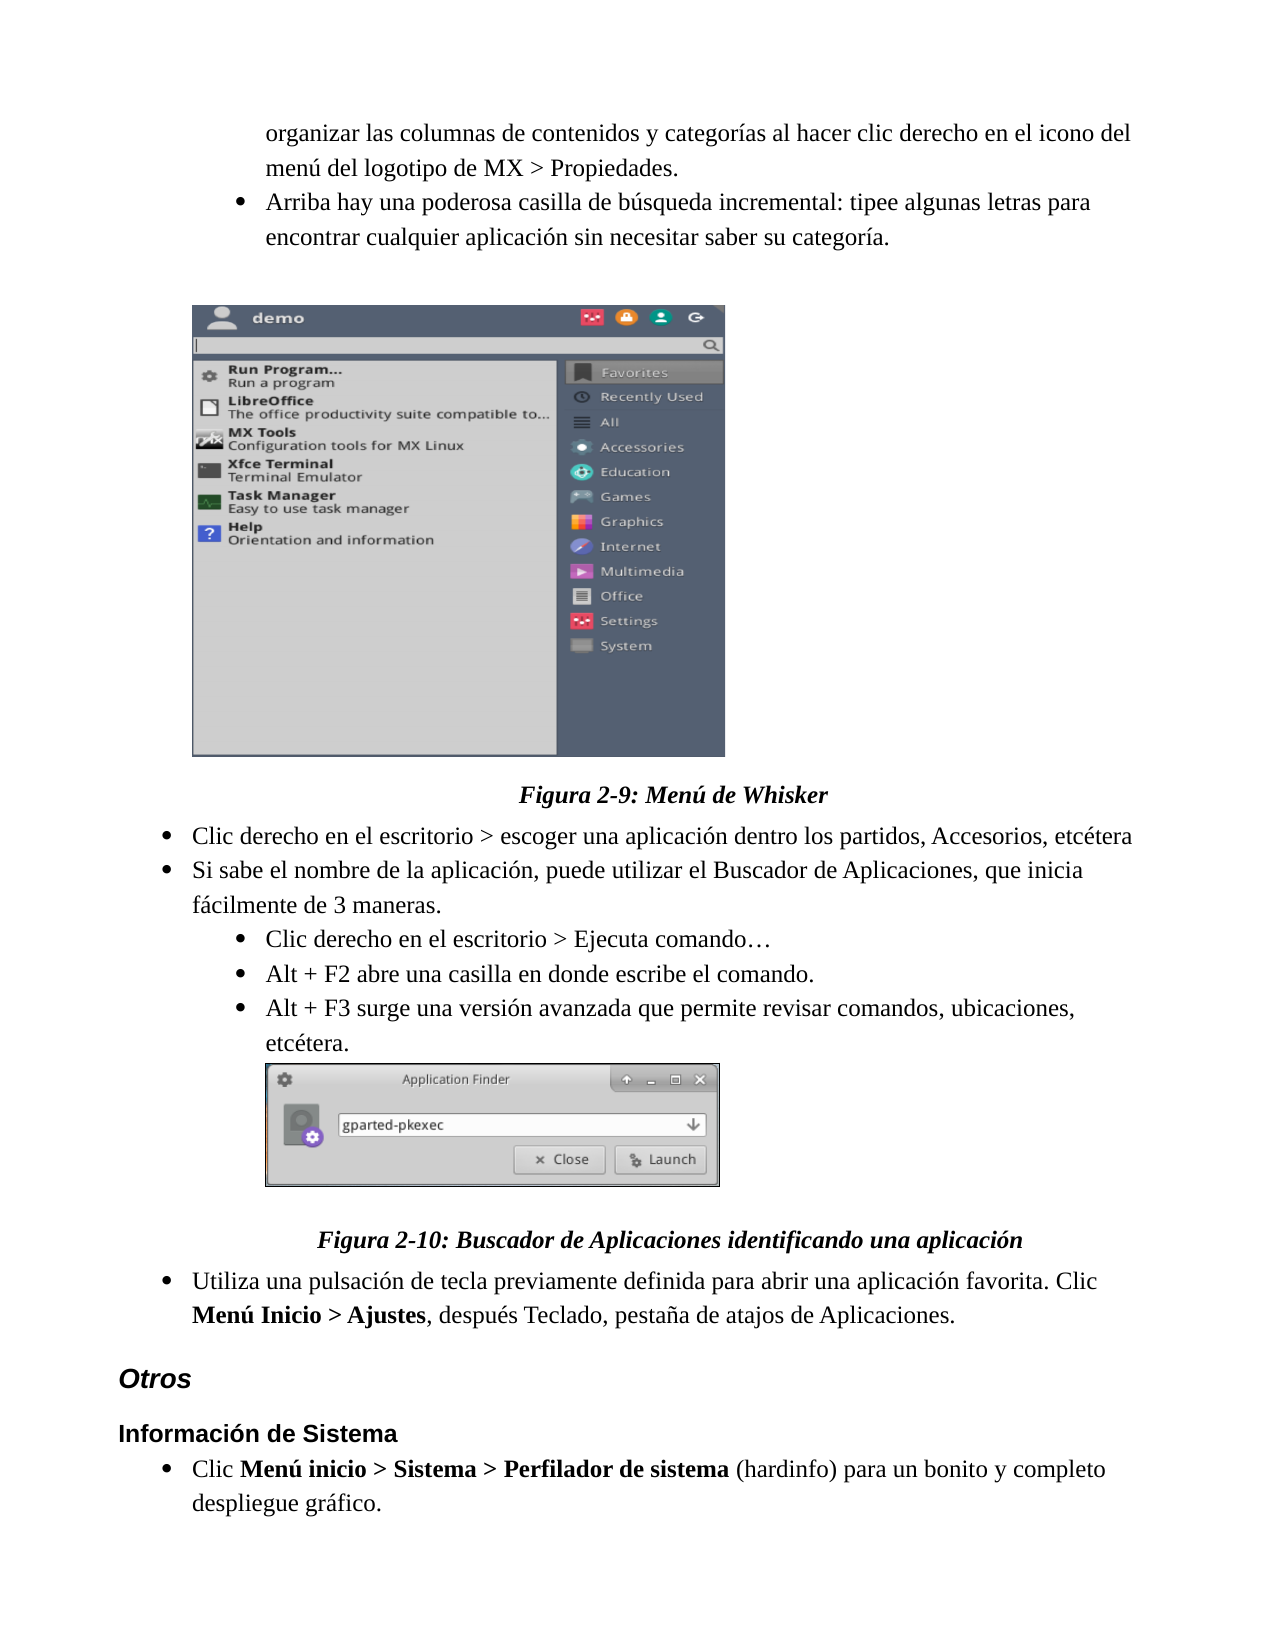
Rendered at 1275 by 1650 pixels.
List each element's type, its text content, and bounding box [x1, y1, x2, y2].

list Clic Menú inicio > Sistema > Perfilador de sistema (hardinfo) para un bonito y completo despliegue gráfico. [162, 1454, 1157, 1517]
picture [192, 305, 725, 757]
list Clic derecho en el escritorio > escoger una aplicación dentro los partidos, Accesorios, etcétera [162, 821, 1157, 850]
subtitle Otros [118, 1362, 1157, 1394]
text Figura 2-9: Menú de Whisker [118, 780, 1157, 808]
list Alt + F3 surge una versión avanzada que permite revisar comandos, ubicaciones, etcétera. [236, 993, 1157, 1192]
list Utiliza una pulsación de tecla previamente definida para abrir una aplicación favorita. Clic Menú Inicio > Ajustes, después Teclado, pestaña de atajos de Aplicaciones. [162, 1266, 1157, 1329]
subtitle Información de Sistema [118, 1419, 1157, 1447]
list Clic derecho en el escritorio > Ejecuta comando… [236, 924, 1157, 953]
list organizar las columnas de contenidos y categorías al hacer clic derecho en el icono del menú del logotipo de MX > Propiedades. [236, 118, 1157, 181]
picture [266, 1064, 719, 1186]
list Arriba hay una poderosa casilla de búsqueda incremental: tipee algunas letras para encontrar cualquier aplicación sin necesitar saber su categoría. [236, 187, 1157, 250]
text Figura 2-10: Buscador de Aplicaciones identificando una aplicación [118, 1225, 1157, 1253]
list Alt + F2 abre una casilla en donde escribe el comando. [236, 959, 1157, 988]
list Si sabe el nombre de la aplicación, puede utilizar el Buscador de Aplicaciones, que inicia fácilmente de 3 maneras. [162, 856, 1157, 919]
